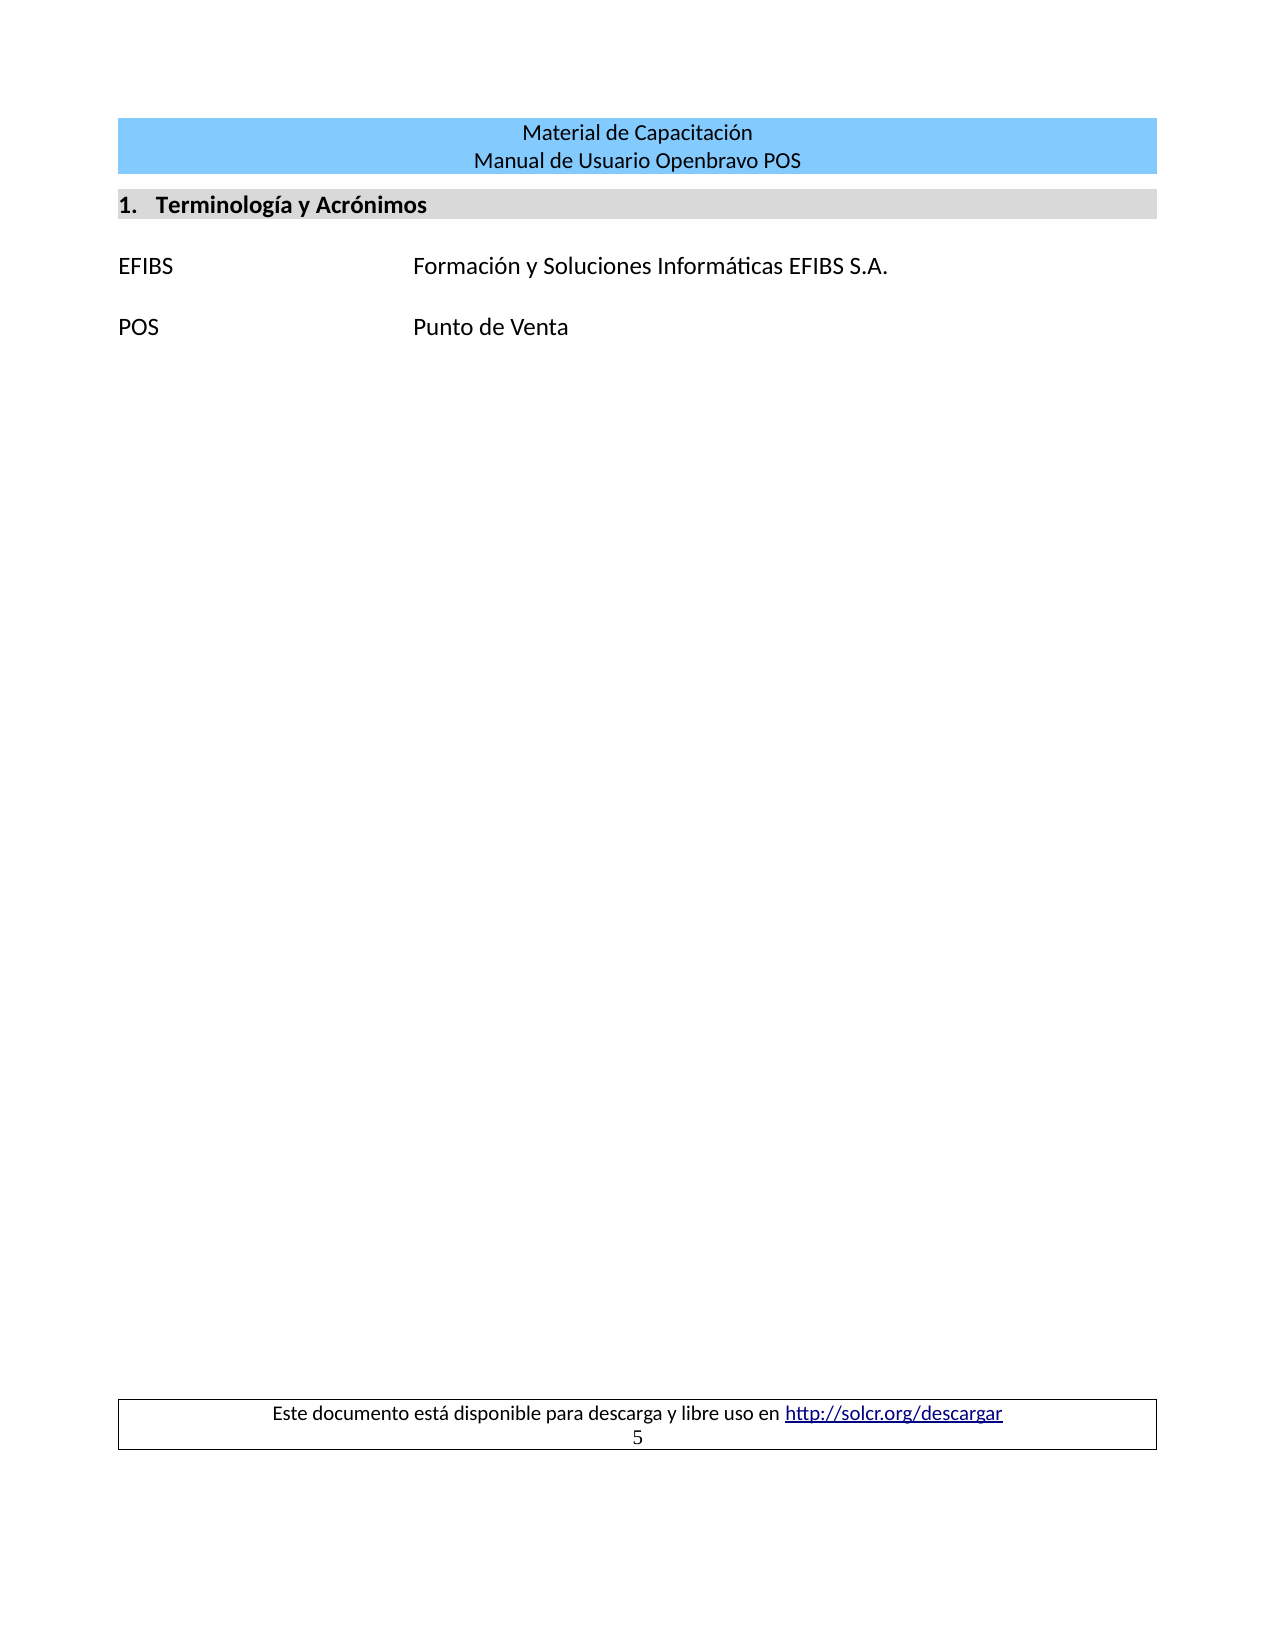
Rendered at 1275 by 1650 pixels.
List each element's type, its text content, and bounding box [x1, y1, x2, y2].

text EFIBS Formación y Soluciones Informáticas EFIBS S.A. [118, 250, 1157, 280]
text POS Punto de Venta [118, 311, 1157, 341]
list Terminología y Acrónimos [118, 189, 1157, 219]
